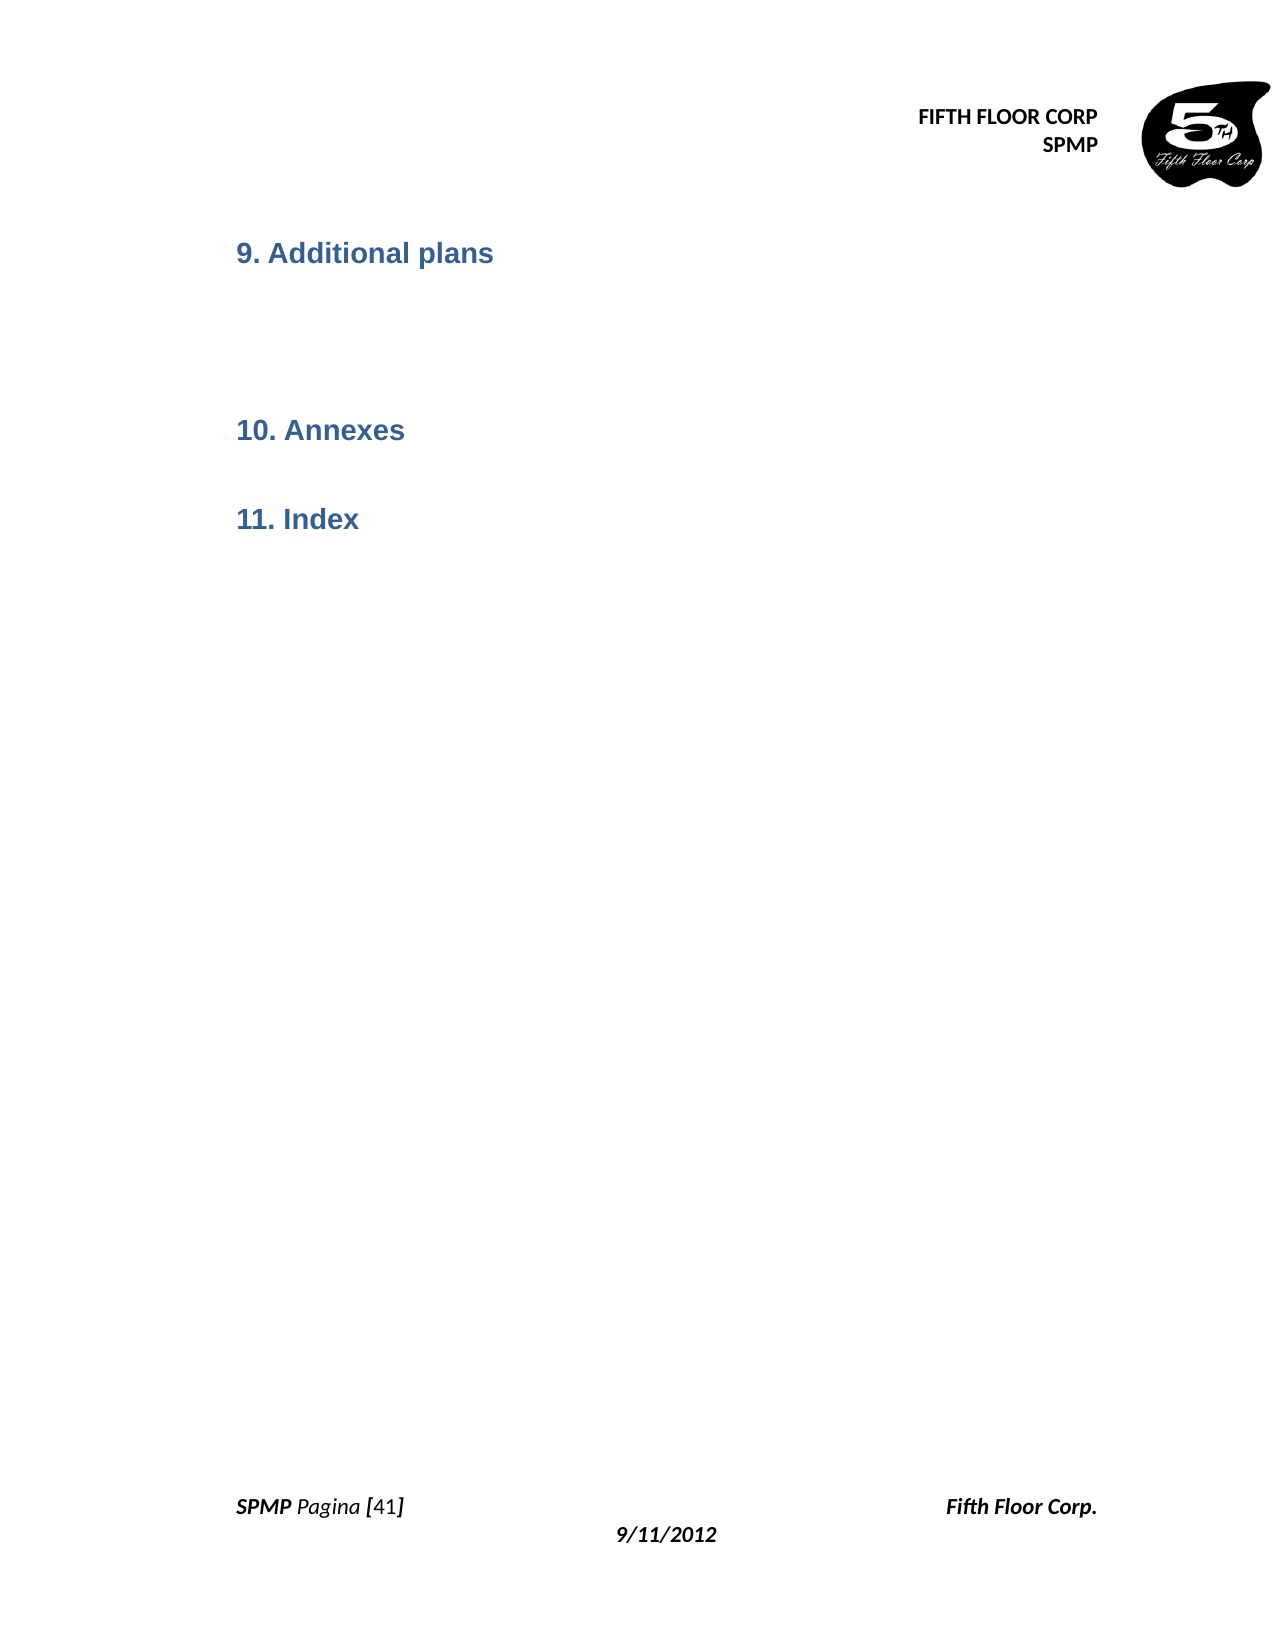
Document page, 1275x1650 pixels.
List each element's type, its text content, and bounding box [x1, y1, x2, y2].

subtitle 9. Additional plans [236, 236, 1098, 270]
subtitle 11. Index [236, 502, 1098, 535]
subtitle 10. Annexes [236, 413, 1098, 447]
picture [1135, 73, 1275, 196]
